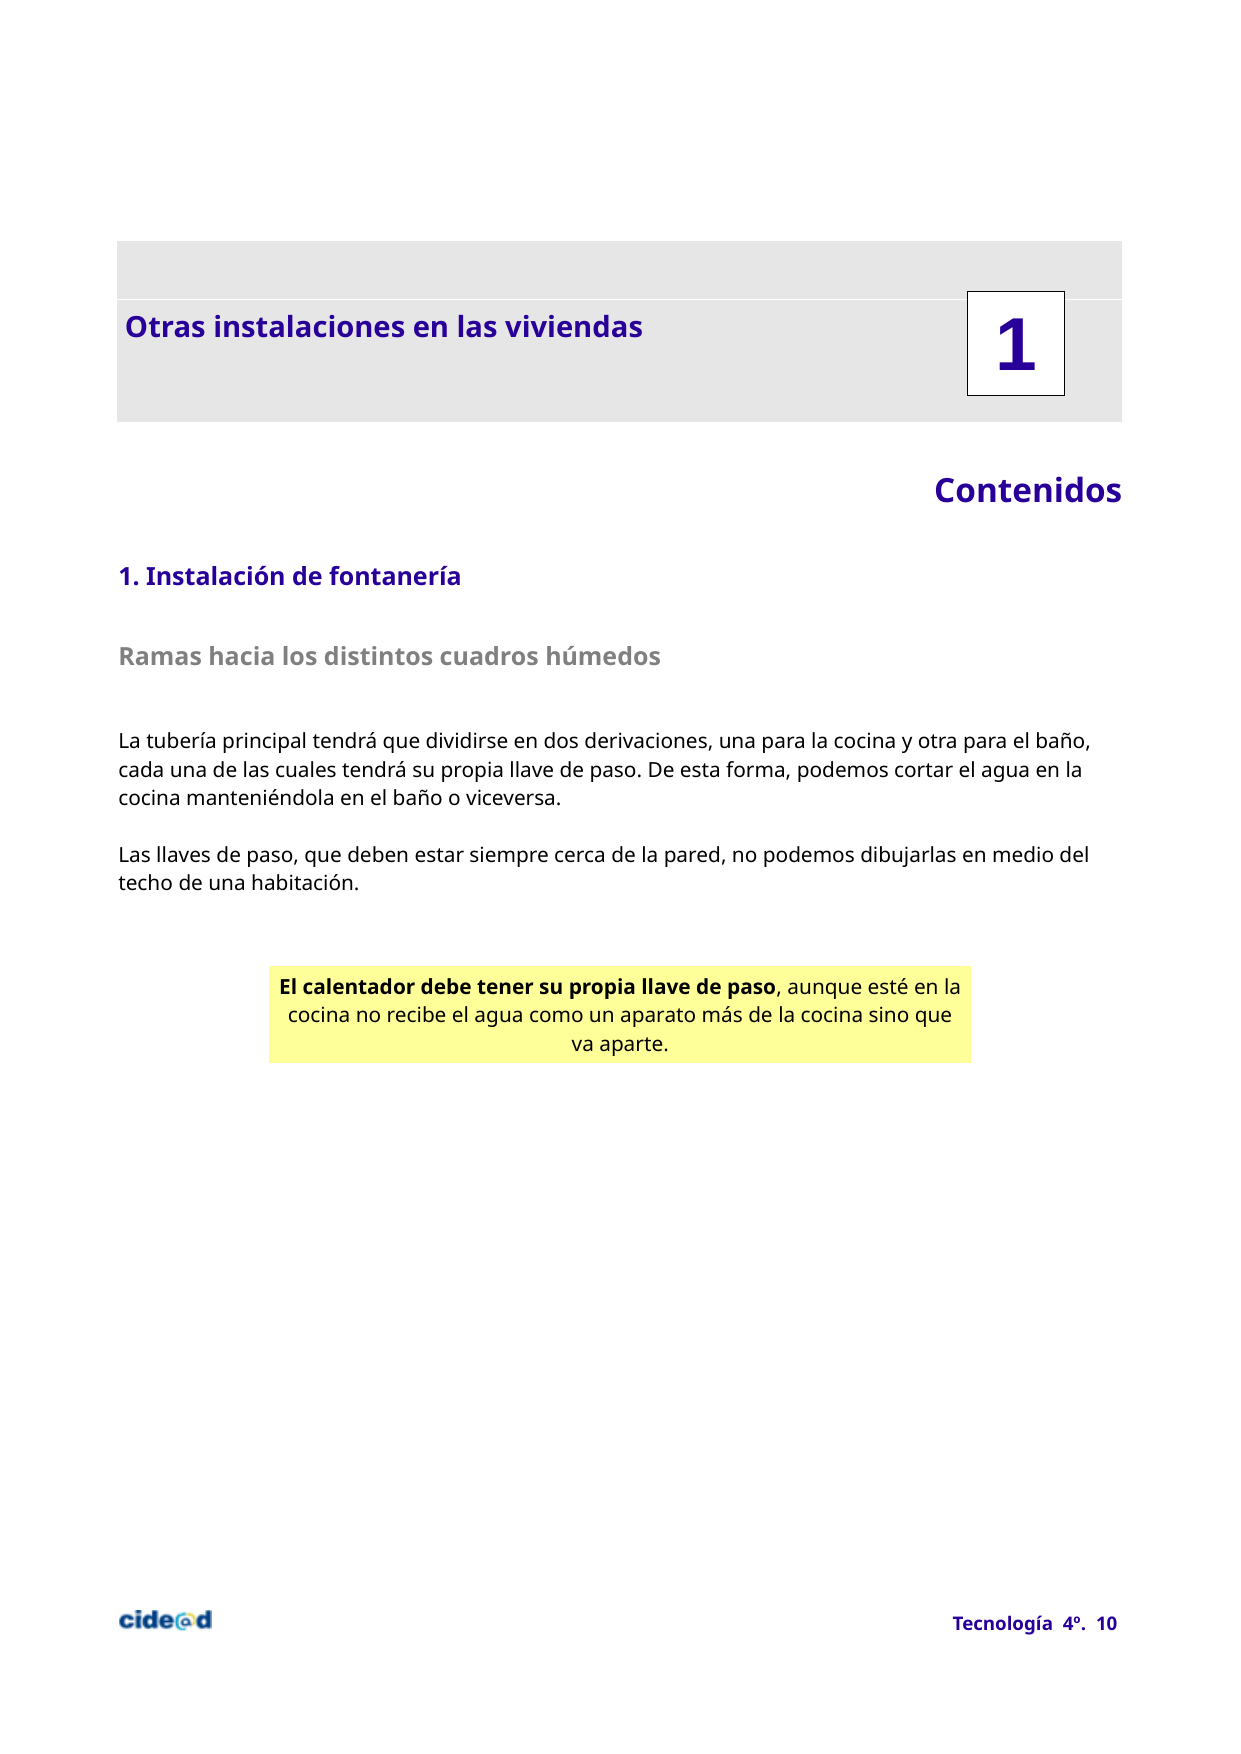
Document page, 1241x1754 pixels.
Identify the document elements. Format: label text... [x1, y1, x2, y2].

text 1. Instalación de fontanería [118, 558, 1122, 592]
text Contenidos [118, 467, 1122, 513]
text Ramas hacia los distintos cuadros húmedos [118, 639, 1122, 673]
table_header [117, 241, 1122, 299]
picture [118, 1610, 212, 1632]
table_header Otras instalaciones en las viviendas [117, 300, 1122, 422]
table_header El calentador debe tener su propia llave de paso, aunque esté en la cocina no recibe el agua como un aparato más de la cocina sino que va aparte. [269, 966, 971, 1063]
text La tubería principal tendrá que dividirse en dos derivaciones, una para la cocina y otra para el baño, cada una de las cuales tendrá su propia llave de paso. De esta forma, podemos cortar el agua en la cocina manteniéndola en el baño o viceversa. Las llaves de paso, que deben estar siempre cerca de la pared, no podemos dibujarlas en medio del techo de una habitación. [118, 726, 1122, 897]
